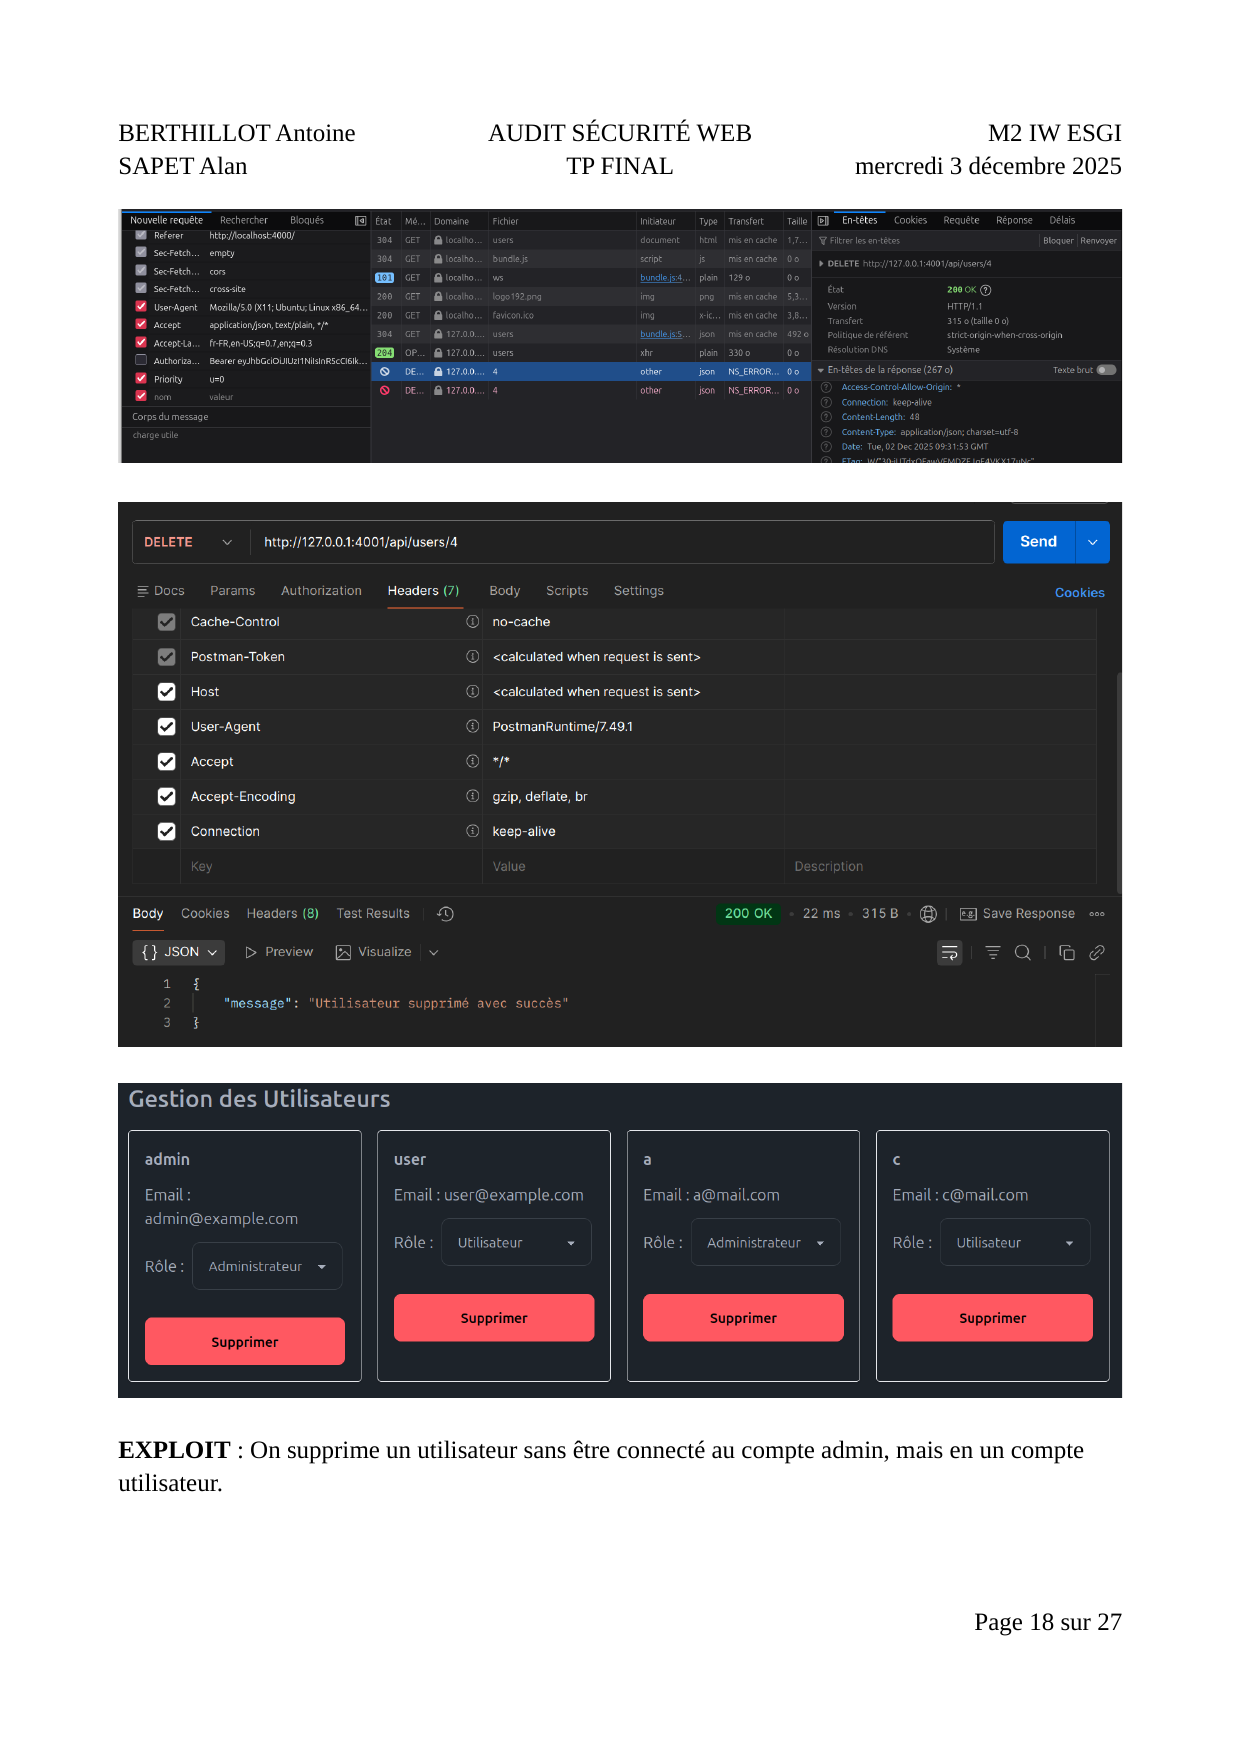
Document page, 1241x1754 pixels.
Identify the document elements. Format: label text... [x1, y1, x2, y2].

text EXPLOIT : On supprime un utilisateur sans être connecté au compte admin, mais en un compte utilisateur. [118, 1435, 1122, 1496]
picture [118, 1083, 1123, 1398]
picture [118, 502, 1123, 1047]
picture [118, 209, 1123, 463]
